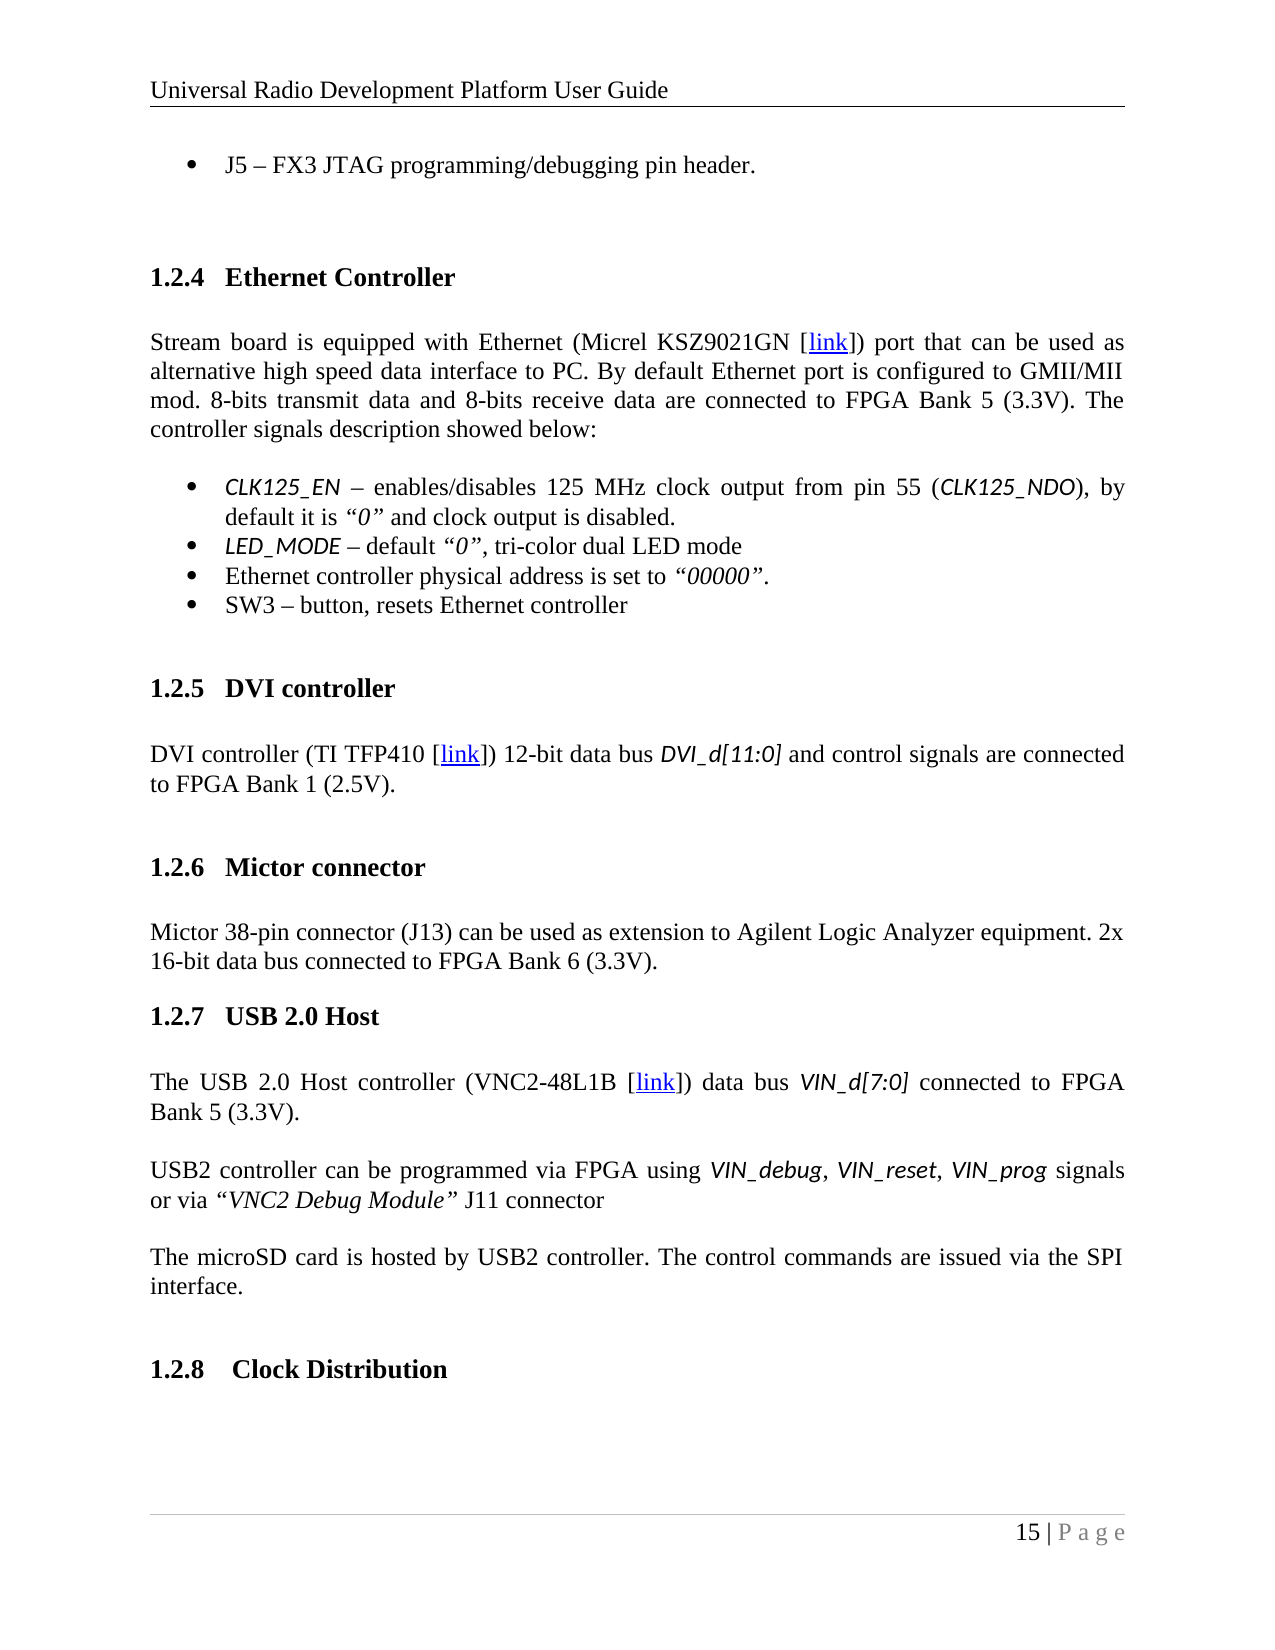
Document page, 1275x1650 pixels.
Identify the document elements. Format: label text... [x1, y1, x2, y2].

list J5 – FX3 JTAG programming/debugging pin header. [187, 150, 1125, 179]
subtitle Mictor connector [150, 851, 1125, 882]
text Mictor 38-pin connector (J13) can be used as extension to Agilent Logic Analyzer equipment. 2x 16-bit data bus connected to FPGA Bank 6 (3.3V). [150, 917, 1125, 975]
list SW3 – button, resets Ethernet controller [187, 590, 1125, 618]
text USB2 controller can be programmed via FPGA using VIN_debug, VIN_reset, VIN_prog signals or via “VNC2 Debug Module” J11 connector [150, 1154, 1125, 1213]
text DVI controller (TI TFP410 [link]) 12-bit data bus DVI_d[11:0] and control signals are connected to FPGA Bank 1 (2.5V). [150, 738, 1125, 798]
subtitle Ethernet Controller [150, 261, 1125, 292]
subtitle Clock Distribution [150, 1353, 1125, 1384]
subtitle USB 2.0 Host [150, 1000, 1125, 1031]
text The microSD card is hosted by USB2 controller. The control commands are issued via the SPI interface. [150, 1242, 1125, 1300]
subtitle DVI controller [150, 672, 1125, 703]
text Stream board is equipped with Ethernet (Micrel KSZ9021GN [link]) port that can be used as alternative high speed data interface to PC. By default Ethernet port is configured to GMII/MII mod. 8-bits transmit data and 8-bits receive data are connected to FPGA Bank 5 (3.3V). The controller signals description showed below: [150, 327, 1125, 442]
text The USB 2.0 Host controller (VNC2-48L1B [link]) data bus VIN_d[7:0] connected to FPGA Bank 5 (3.3V). [150, 1066, 1125, 1125]
list LED_MODE – default “0”, tri-color dual LED mode [187, 530, 1125, 561]
list Ethernet controller physical address is set to “00000”. [187, 561, 1125, 590]
list CLK125_EN – enables/disables 125 MHz clock output from pin 55 (CLK125_NDO), by default it is “0” and clock output is disabled. [187, 471, 1125, 530]
